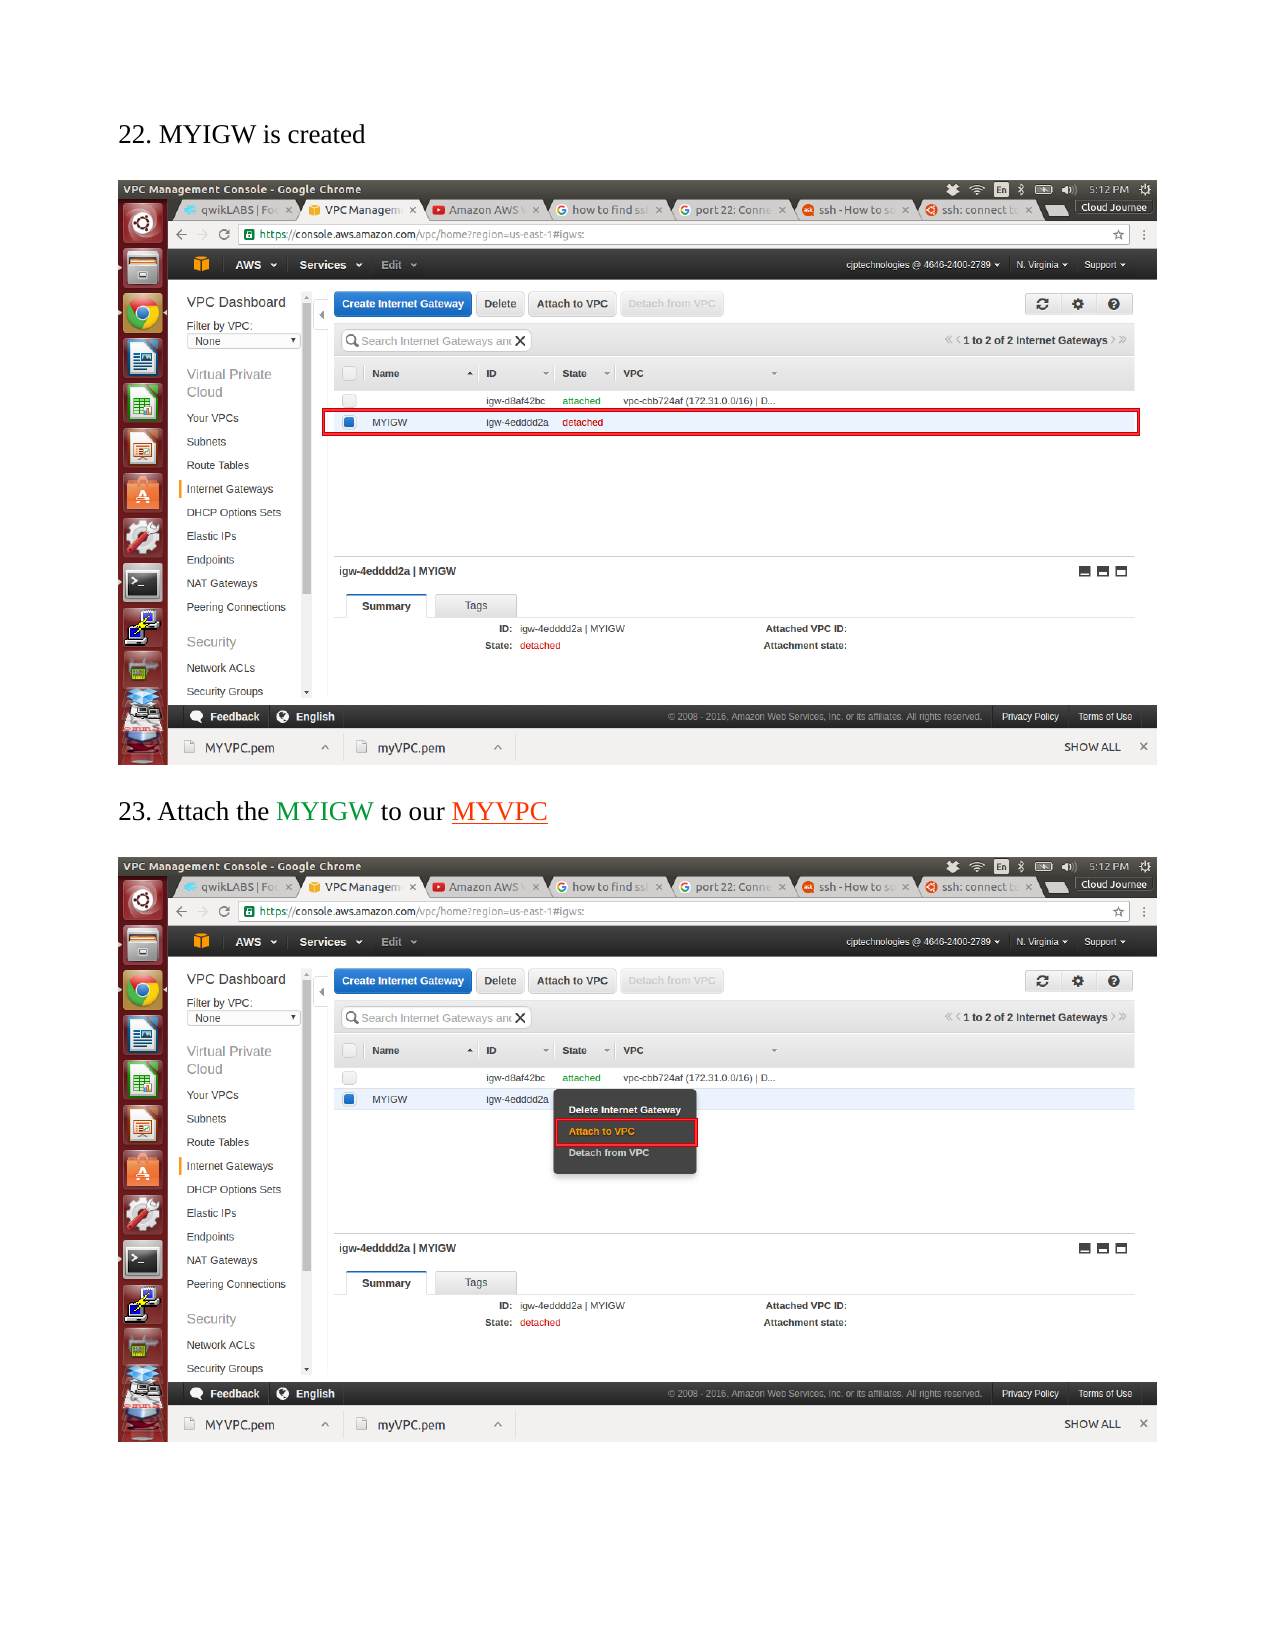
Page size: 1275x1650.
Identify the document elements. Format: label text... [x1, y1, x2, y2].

text 22. MYIGW is created [118, 118, 1157, 149]
picture [118, 180, 1157, 765]
text 23. Attach the MYIGW to our MYVPC [118, 796, 1157, 827]
picture [118, 857, 1157, 1442]
